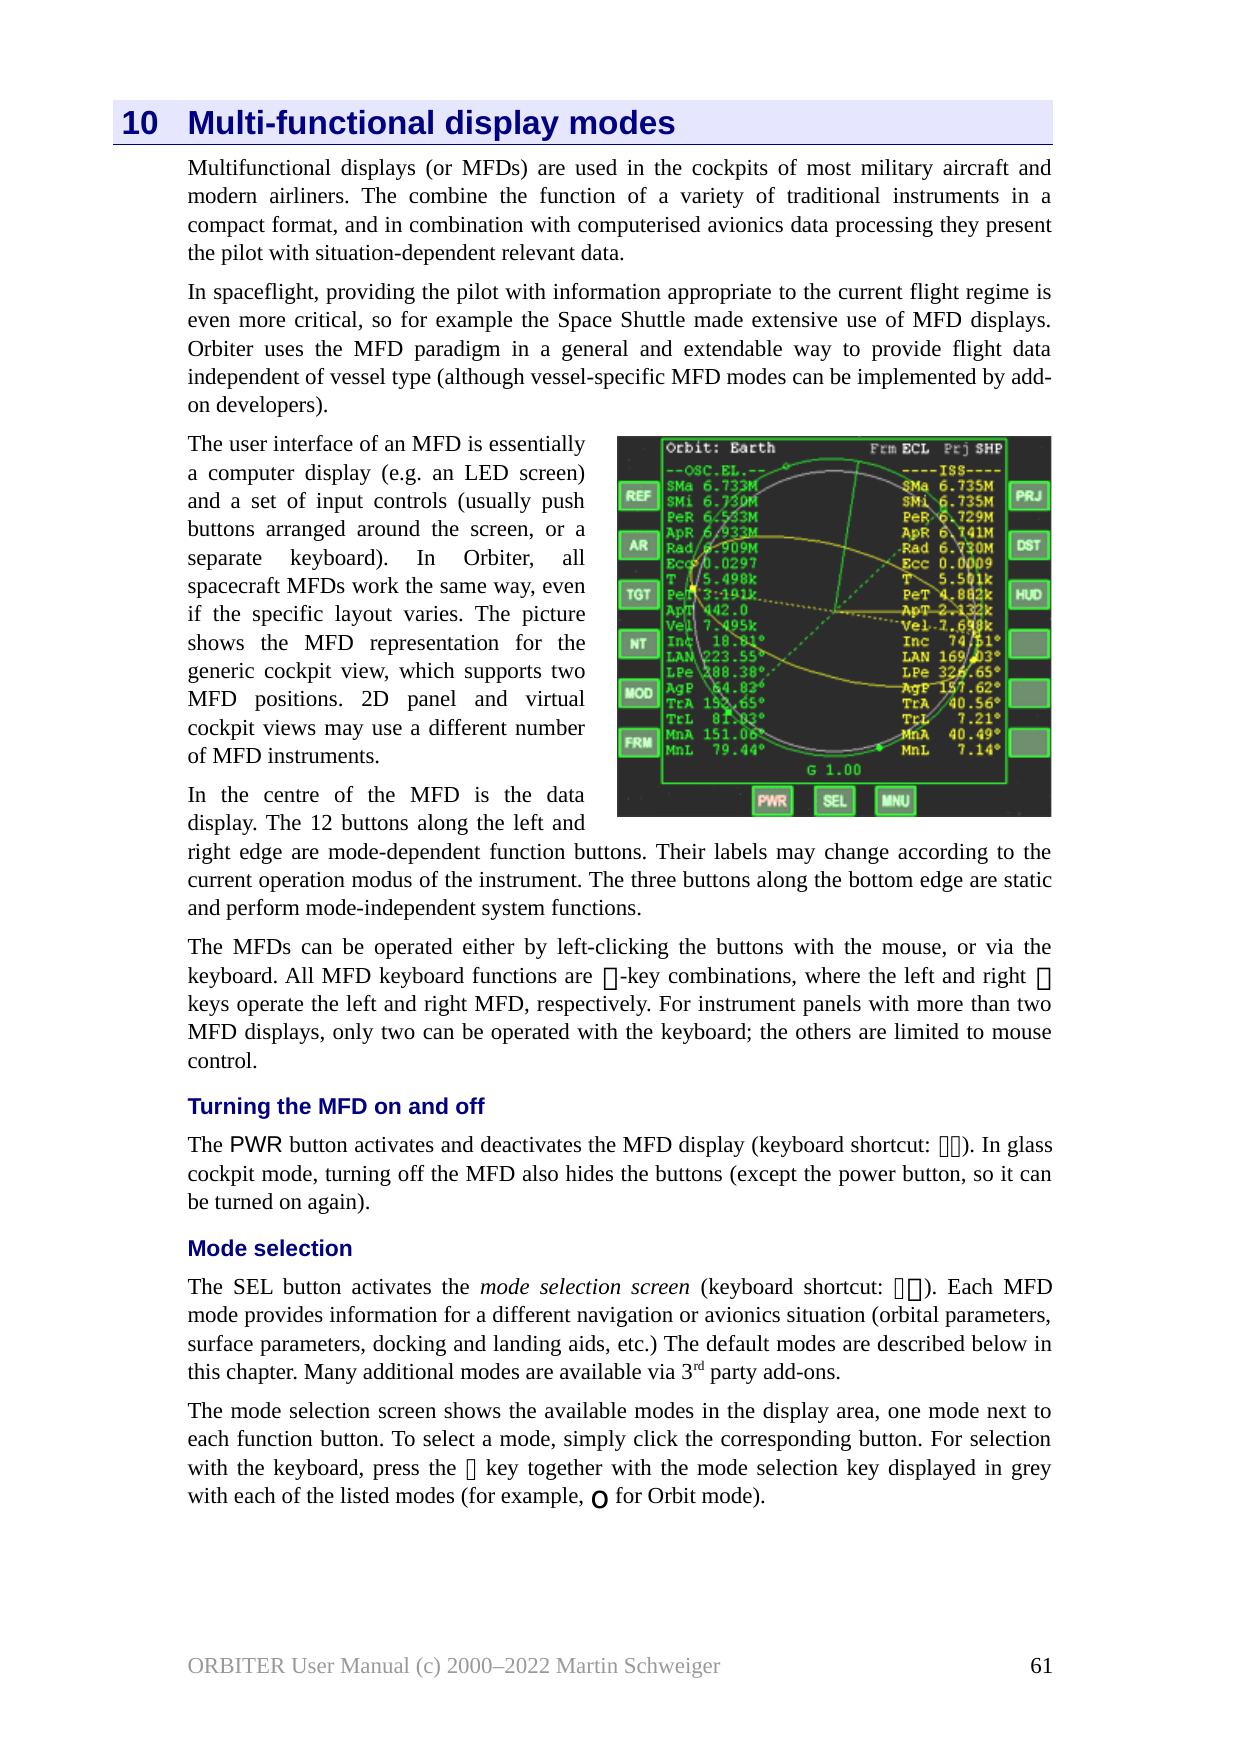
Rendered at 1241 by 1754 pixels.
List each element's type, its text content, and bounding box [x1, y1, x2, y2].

subtitle Mode selection [187, 1235, 1053, 1261]
subtitle Multi-functional display modes [113, 100, 1053, 144]
text Multifunctional displays (or MFDs) are used in the cockpits of most military aircraft and modern airliners. The combine the function of a variety of traditional instruments in a compact format, and in combination with computerised avionics data processing they present the pilot with situation-dependent relevant data. [187, 153, 1053, 266]
subtitle Turning the MFD on and off [187, 1093, 1053, 1119]
text In the centre of the MFD is the data display. The 12 buttons along the left and right edge are mode-dependent function buttons. Their labels may change according to the current operation modus of the instrument. The three buttons along the bottom edge are static and perform mode-independent system functions. [187, 780, 1053, 921]
text The mode selection screen shows the available modes in the display area, one mode next to each function button. To select a mode, simply click the corresponding button. For selection with the keyboard, press the  key together with the mode selection key displayed in grey with each of the listed modes (for example, o for Orbit mode). [187, 1396, 1053, 1509]
text The PWR button activates and deactivates the MFD display (keyboard shortcut: ). In glass cockpit mode, turning off the MFD also hides the buttons (except the power button, so it can be turned on again). [187, 1130, 1053, 1215]
text The SEL button activates the mode selection screen (keyboard shortcut: ). Each MFD mode provides information for a different navigation or avionics situation (orbital parameters, surface parameters, docking and landing aids, etc.) The default modes are described below in this chapter. Many additional modes are available via 3rd party add-ons. [187, 1272, 1053, 1385]
text The user interface of an MFD is essentially a computer display (e.g. an LED screen) and a set of input controls (usually push buttons arranged around the screen, or a separate keyboard). In Orbiter, all spacecraft MFDs work the same way, even if the specific layout varies. The picture shows the MFD representation for the generic cockpit view, which supports two MFD positions. 2D panel and virtual cockpit views may use a different number of MFD instruments. [187, 429, 1053, 818]
text In spaceflight, providing the pilot with information appropriate to the current flight regime is even more critical, so for example the Space Shuttle made extensive use of MFD displays. Orbiter uses the MFD paradigm in a general and extendable way to provide flight data independent of vessel type (although vessel-specific MFD modes can be implemented by add-on developers). [187, 277, 1053, 418]
picture [617, 436, 1052, 817]
text The MFDs can be operated either by left-clicking the buttons with the mouse, or via the keyboard. All MFD keyboard functions are -key combinations, where the left and right  keys operate the left and right MFD, respectively. For instrument panels with more than two MFD displays, only two can be operated with the keyboard; the others are limited to mouse control. [187, 932, 1053, 1074]
